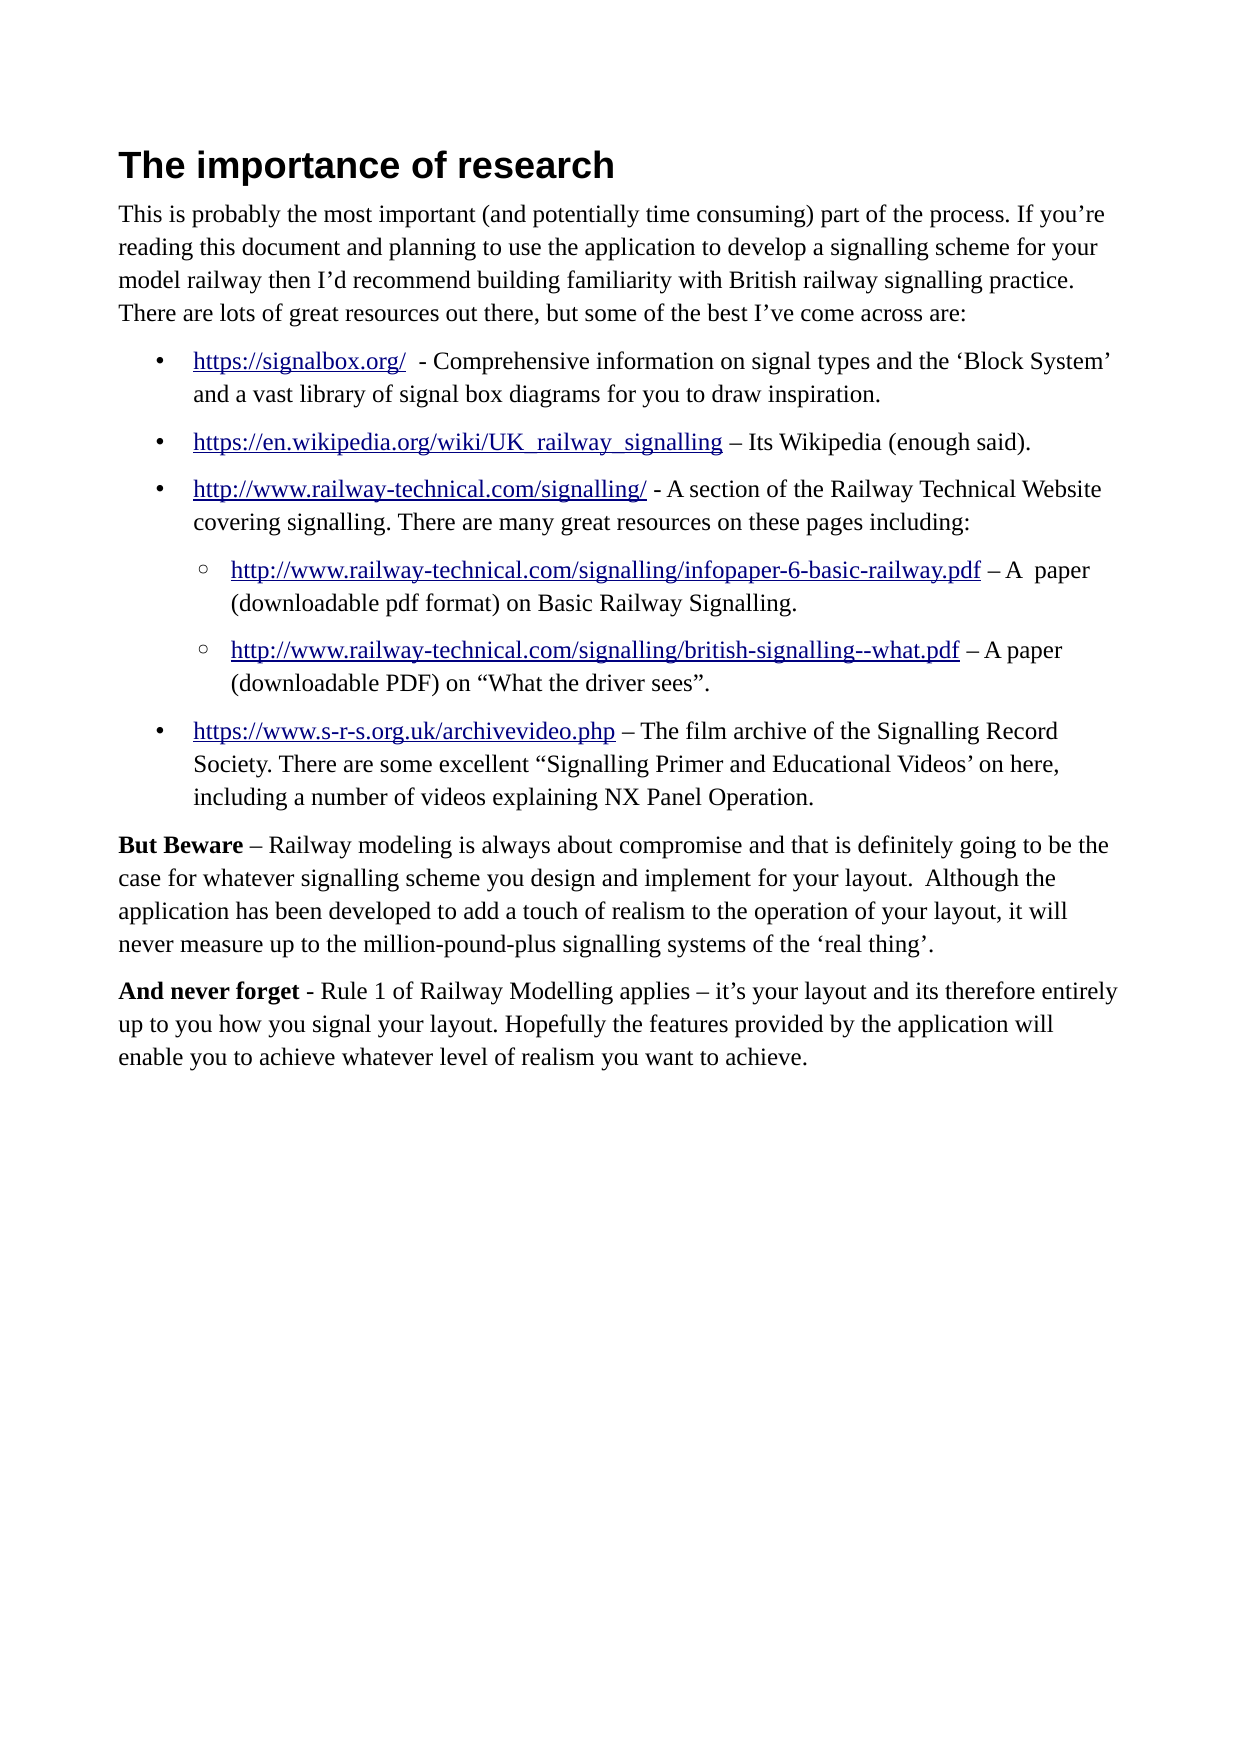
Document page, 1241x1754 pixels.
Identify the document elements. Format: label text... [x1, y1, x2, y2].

subtitle The importance of research [118, 143, 1122, 187]
list https://en.wikipedia.org/wiki/UK_railway_signalling – Its Wikipedia (enough said). [156, 427, 1122, 455]
list http://www.railway-technical.com/signalling/british-signalling--what.pdf – A paper (downloadable PDF) on “What the driver sees”. [193, 635, 1122, 697]
list https://signalbox.org/ - Comprehensive information on signal types and the ‘Block System’ and a vast library of signal box diagrams for you to draw inspiration. [156, 346, 1122, 408]
list http://www.railway-technical.com/signalling/ - A section of the Railway Technical Website covering signalling. There are many great resources on these pages including: [156, 474, 1122, 536]
text But Beware – Railway modeling is always about compromise and that is definitely going to be the case for whatever signalling scheme you design and implement for your layout. Although the application has been developed to add a touch of realism to the operation of your layout, it will never measure up to the million-pound-plus signalling systems of the ‘real thing’. [118, 830, 1122, 957]
list https://www.s-r-s.org.uk/archivevideo.php – The film archive of the Signalling Record Society. There are some excellent “Signalling Primer and Educational Videos’ on here, including a number of videos explaining NX Panel Operation. [156, 716, 1122, 811]
list http://www.railway-technical.com/signalling/infopaper-6-basic-railway.pdf – A paper (downloadable pdf format) on Basic Railway Signalling. [193, 555, 1122, 617]
text And never forget - Rule 1 of Railway Modelling applies – it’s your layout and its therefore entirely up to you how you signal your layout. Hopefully the features provided by the application will enable you to achieve whatever level of realism you want to achieve. [118, 976, 1122, 1071]
text This is probably the most important (and potentially time consuming) part of the process. If you’re reading this document and planning to use the application to develop a signalling scheme for your model railway then I’d recommend building familiarity with British railway signalling practice. There are lots of great resources out there, but some of the best I’ve come across are: [118, 199, 1122, 327]
